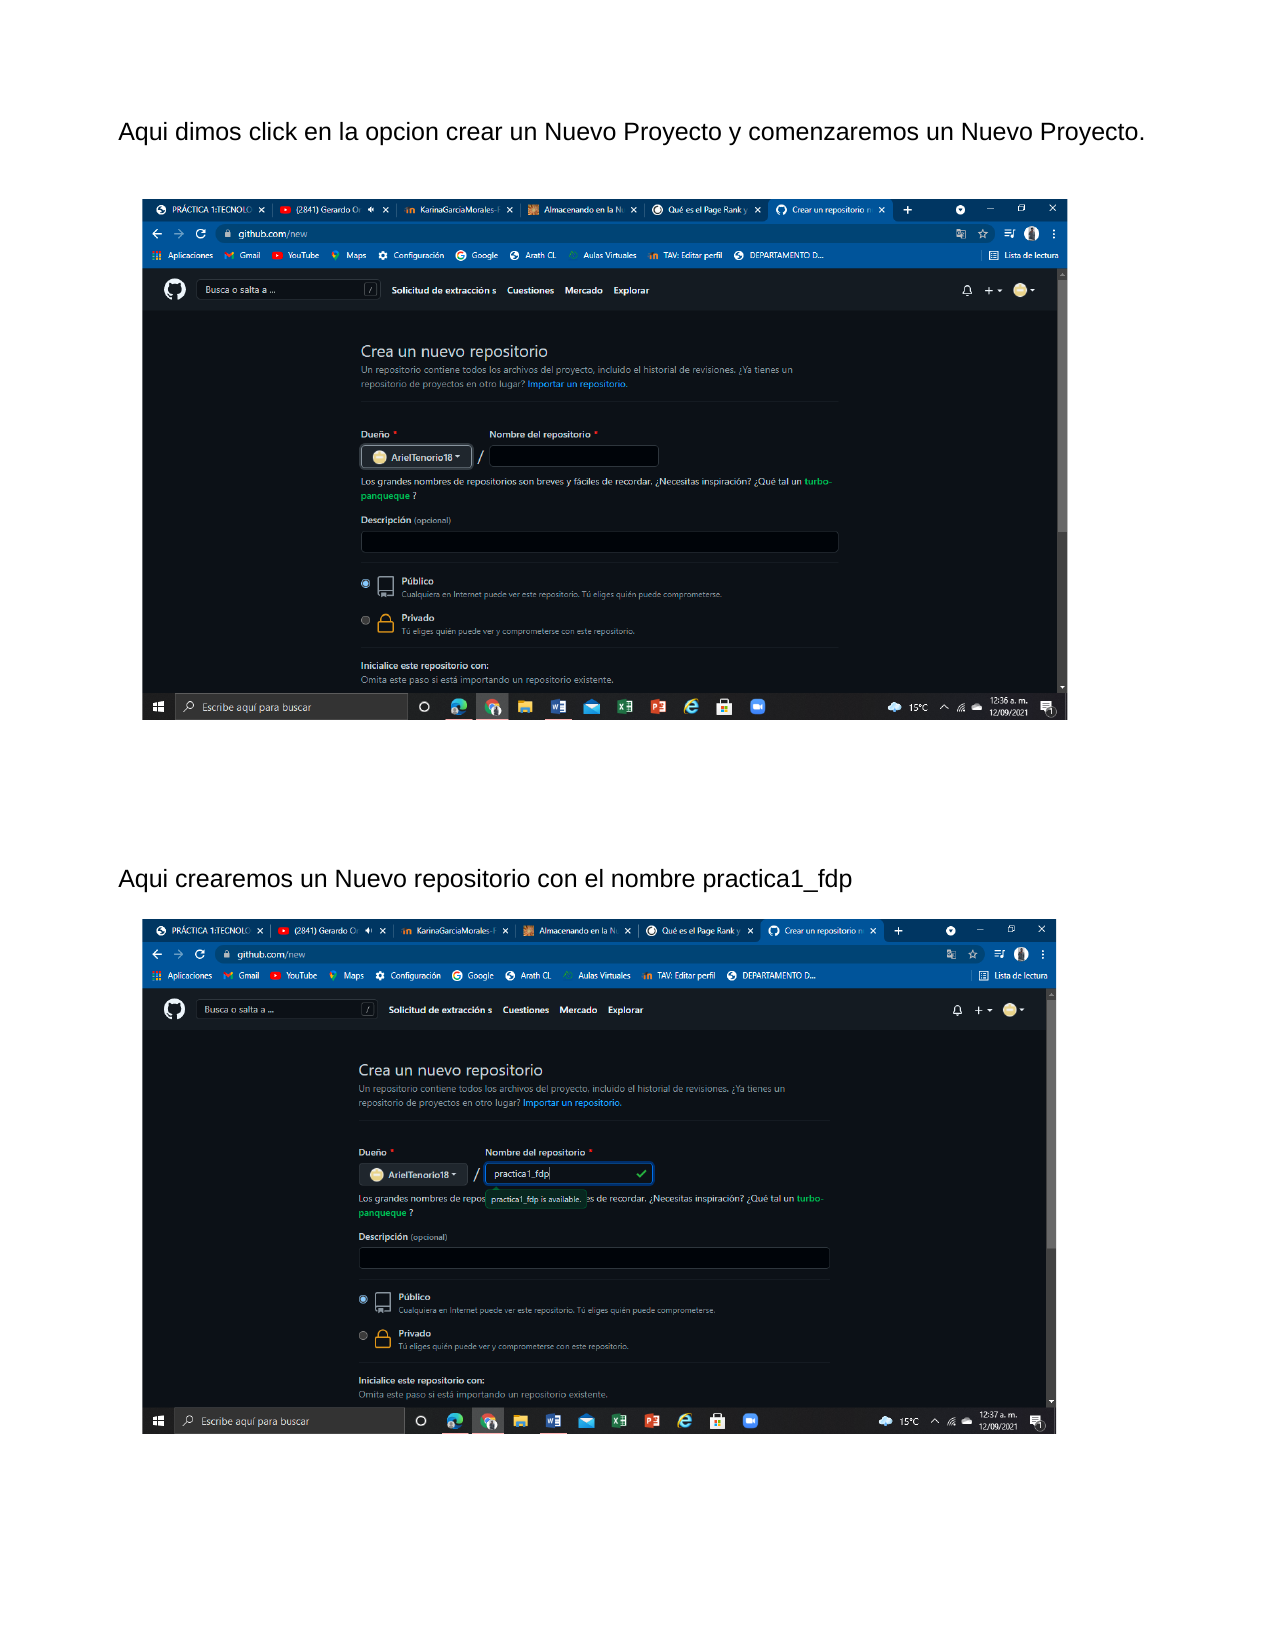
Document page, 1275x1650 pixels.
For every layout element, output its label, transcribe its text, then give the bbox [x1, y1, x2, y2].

text Aqui dimos click en la opcion crear un Nuevo Proyecto y comenzaremos un Nuevo Proyecto. [118, 117, 1205, 145]
text Aqui crearemos un Nuevo repositorio con el nombre practica1_fdp [118, 864, 1205, 893]
